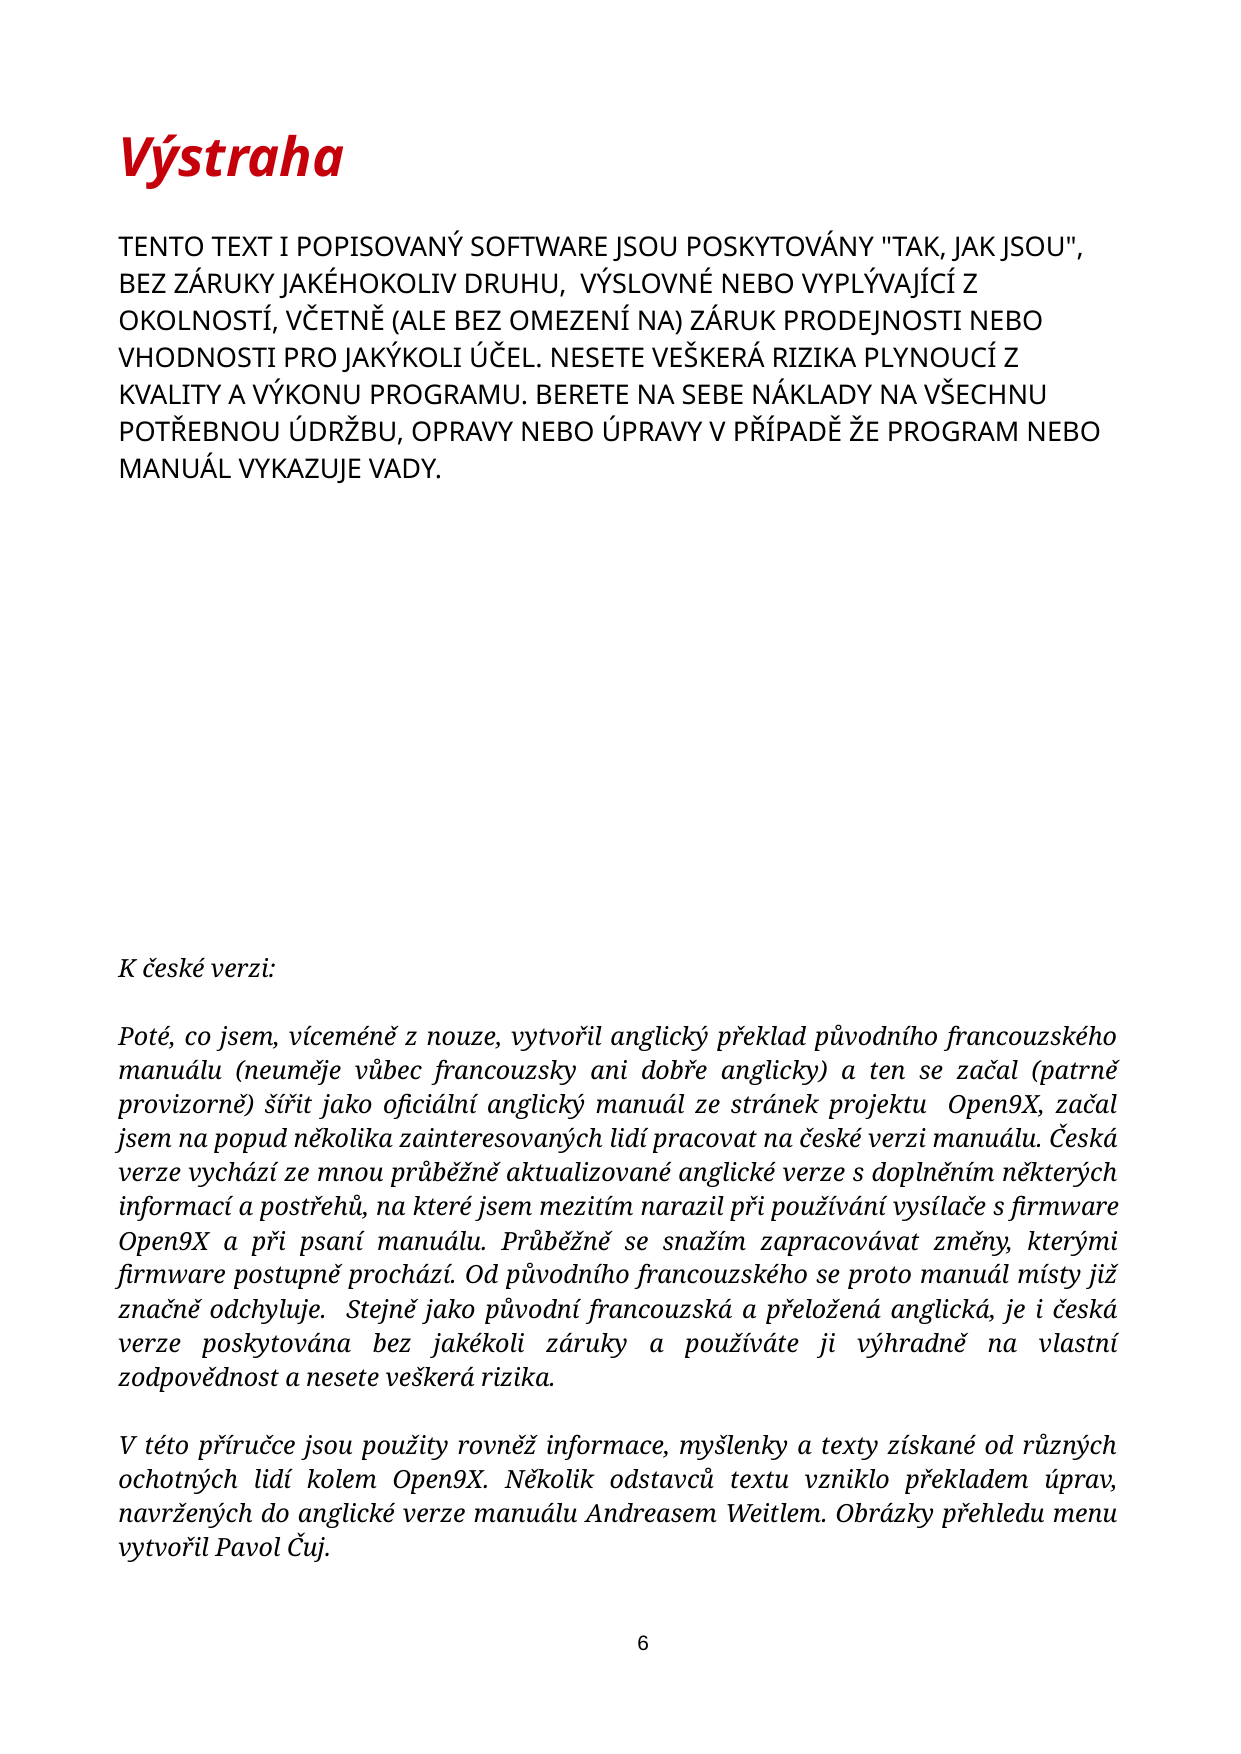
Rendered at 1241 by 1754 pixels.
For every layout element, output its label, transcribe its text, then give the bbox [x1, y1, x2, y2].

text Poté, co jsem, víceméně z nouze, vytvořil anglický překlad původního francouzského manuálu (neu­měje vůbec francouzsky ani dobře anglicky) a ten se začal (patrně provizorně) šířit jako oficiální anglický manuál ze stránek projektu Open9X, začal jsem na popud několika zainteresovaných lidí pracovat na české verzi manuálu. Česká verze vychází ze mnou průběžně aktualizované anglické verze s doplněním některých informa­cí a postřehů, na které jsem mezitím narazil při používání vysí­lače s firmware Open9X a při psaní manuálu. Průběžně se snažím zapracovávat změny, kterými firmware postupně prochází. Od původního francouzského se proto manuál místy již značně odchyluje. Stejně jako původní francouzská a přeložená anglická, je i česká verze poskytována bez jakékoli záruky a používáte ji výhradně na vlastní zodpovědnost a nesete veškerá rizika. [118, 1019, 1122, 1393]
text V této příručce jsou použity rovněž informace, myšlenky a texty získané od různých ochotných lidí kolem Open9X. Několik odstavců textu vzniklo překladem úprav, navržených do anglické verze manuálu Andreasem Weitlem. Obrázky přehledu menu vytvořil Pavol Čuj. [118, 1427, 1122, 1564]
text TENTO TEXT I POPISOVANÝ SOFTWARE JSOU POSKYTOVÁNY "TAK, JAK JSOU", BEZ ZÁRUKY JAKÉHOKOLIV DRUHU, VÝSLOVNÉ NEBO VY­PLÝVAJÍCÍ Z OKOLNOSTÍ, VČETNĚ (ALE BEZ OMEZENÍ NA) ZÁRUK PRODEJNOSTI NEBO VHODNOSTI PRO JAKÝKOLI ÚČEL. NESETE VEŠ­KERÁ RIZIKA PLY­NOUCÍ Z KVALITY A VÝKONU PROGRAMU. BERETE NA SEBE NÁKLADY NA VŠECHNU POTŘEBNOU ÚDRŽBU, OPRAVY NEBO ÚPRAVY V PŘÍPADĚ ŽE PROGRAM NEBO MANUÁL VYKAZUJE VADY. [118, 228, 1122, 486]
text K české verzi: [118, 951, 1122, 985]
